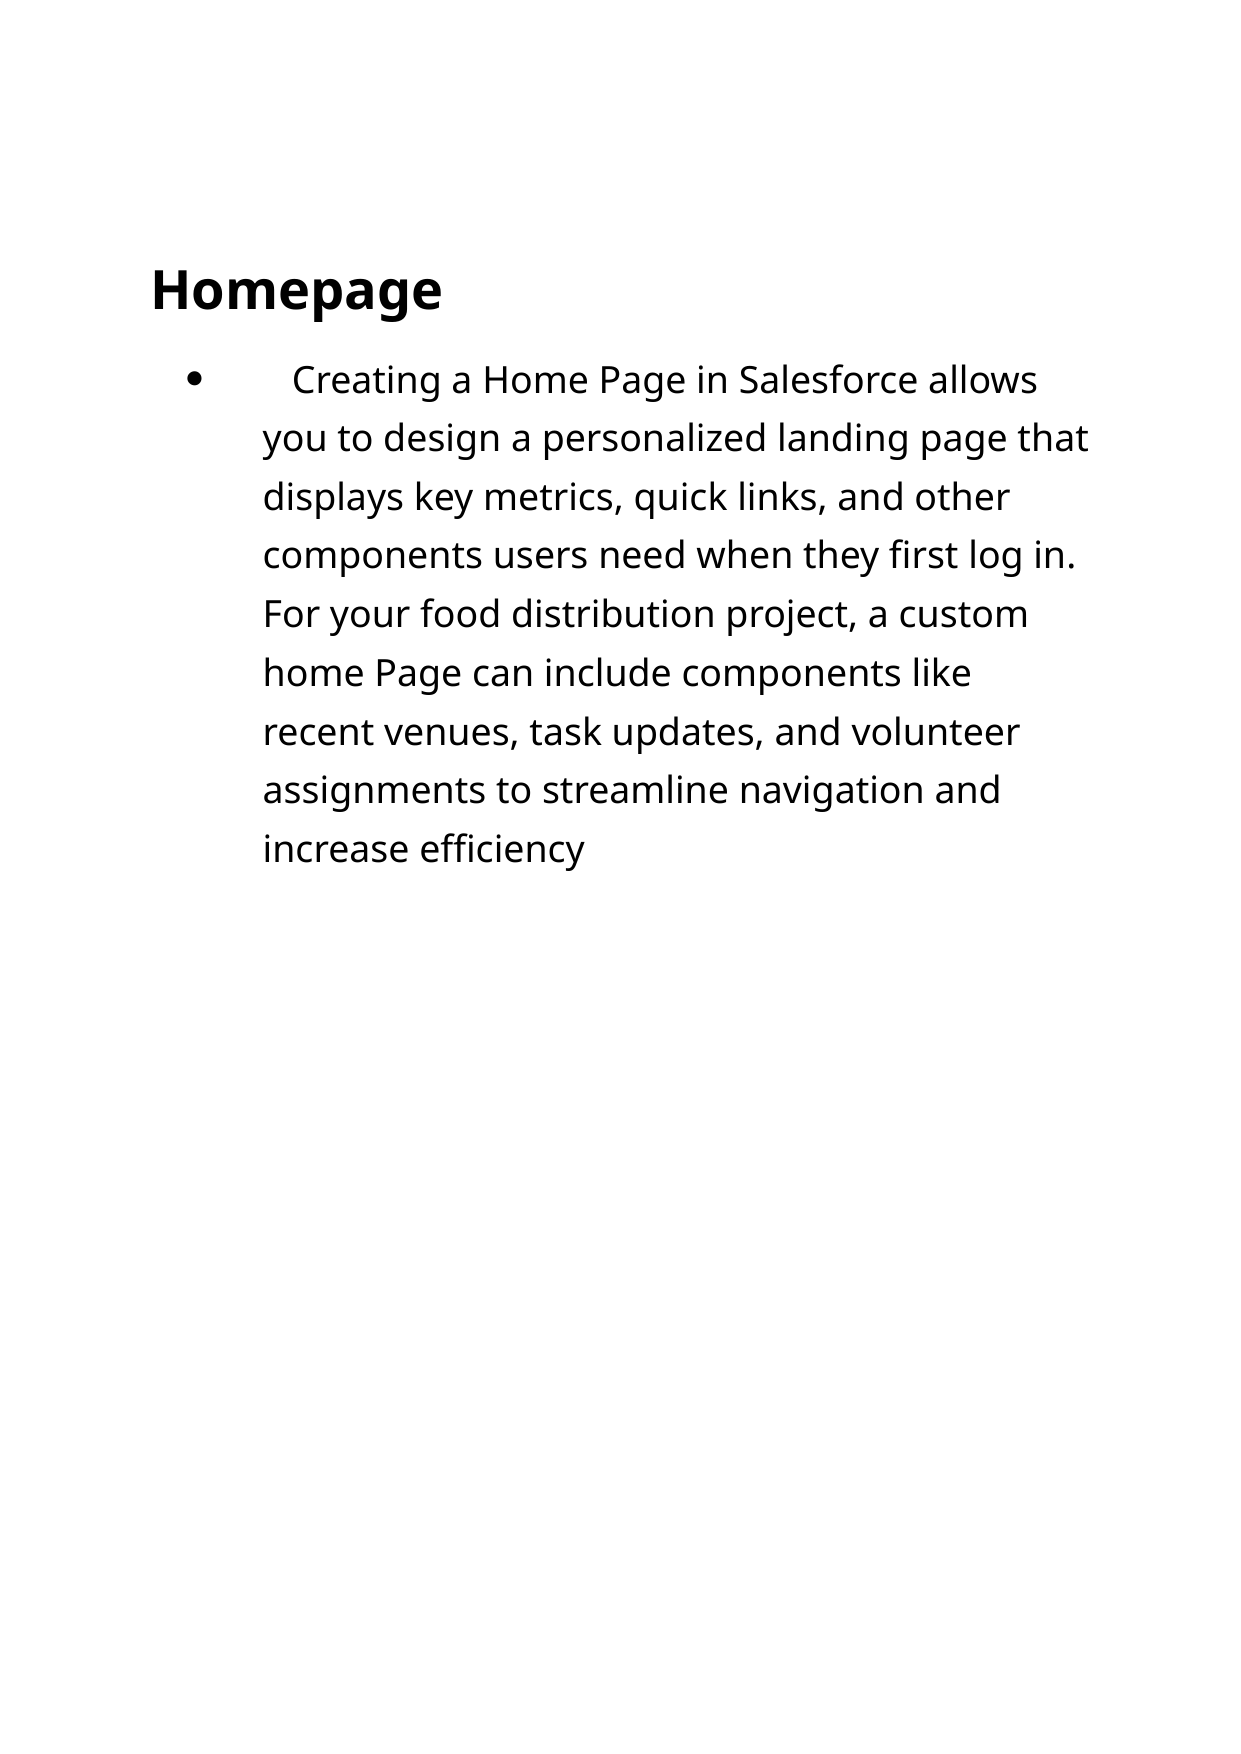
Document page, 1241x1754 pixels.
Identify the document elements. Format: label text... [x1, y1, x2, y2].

list Creating a Home Page in Salesforce allows you to design a personalized landing page that displays key metrics, quick links, and other components users need when they first log in. For your food distribution project, a custom home Page can include components like recent venues, task updates, and volunteer assignments to streamline navigation and increase efficiency [187, 353, 1090, 873]
text Homepage [150, 251, 1090, 325]
